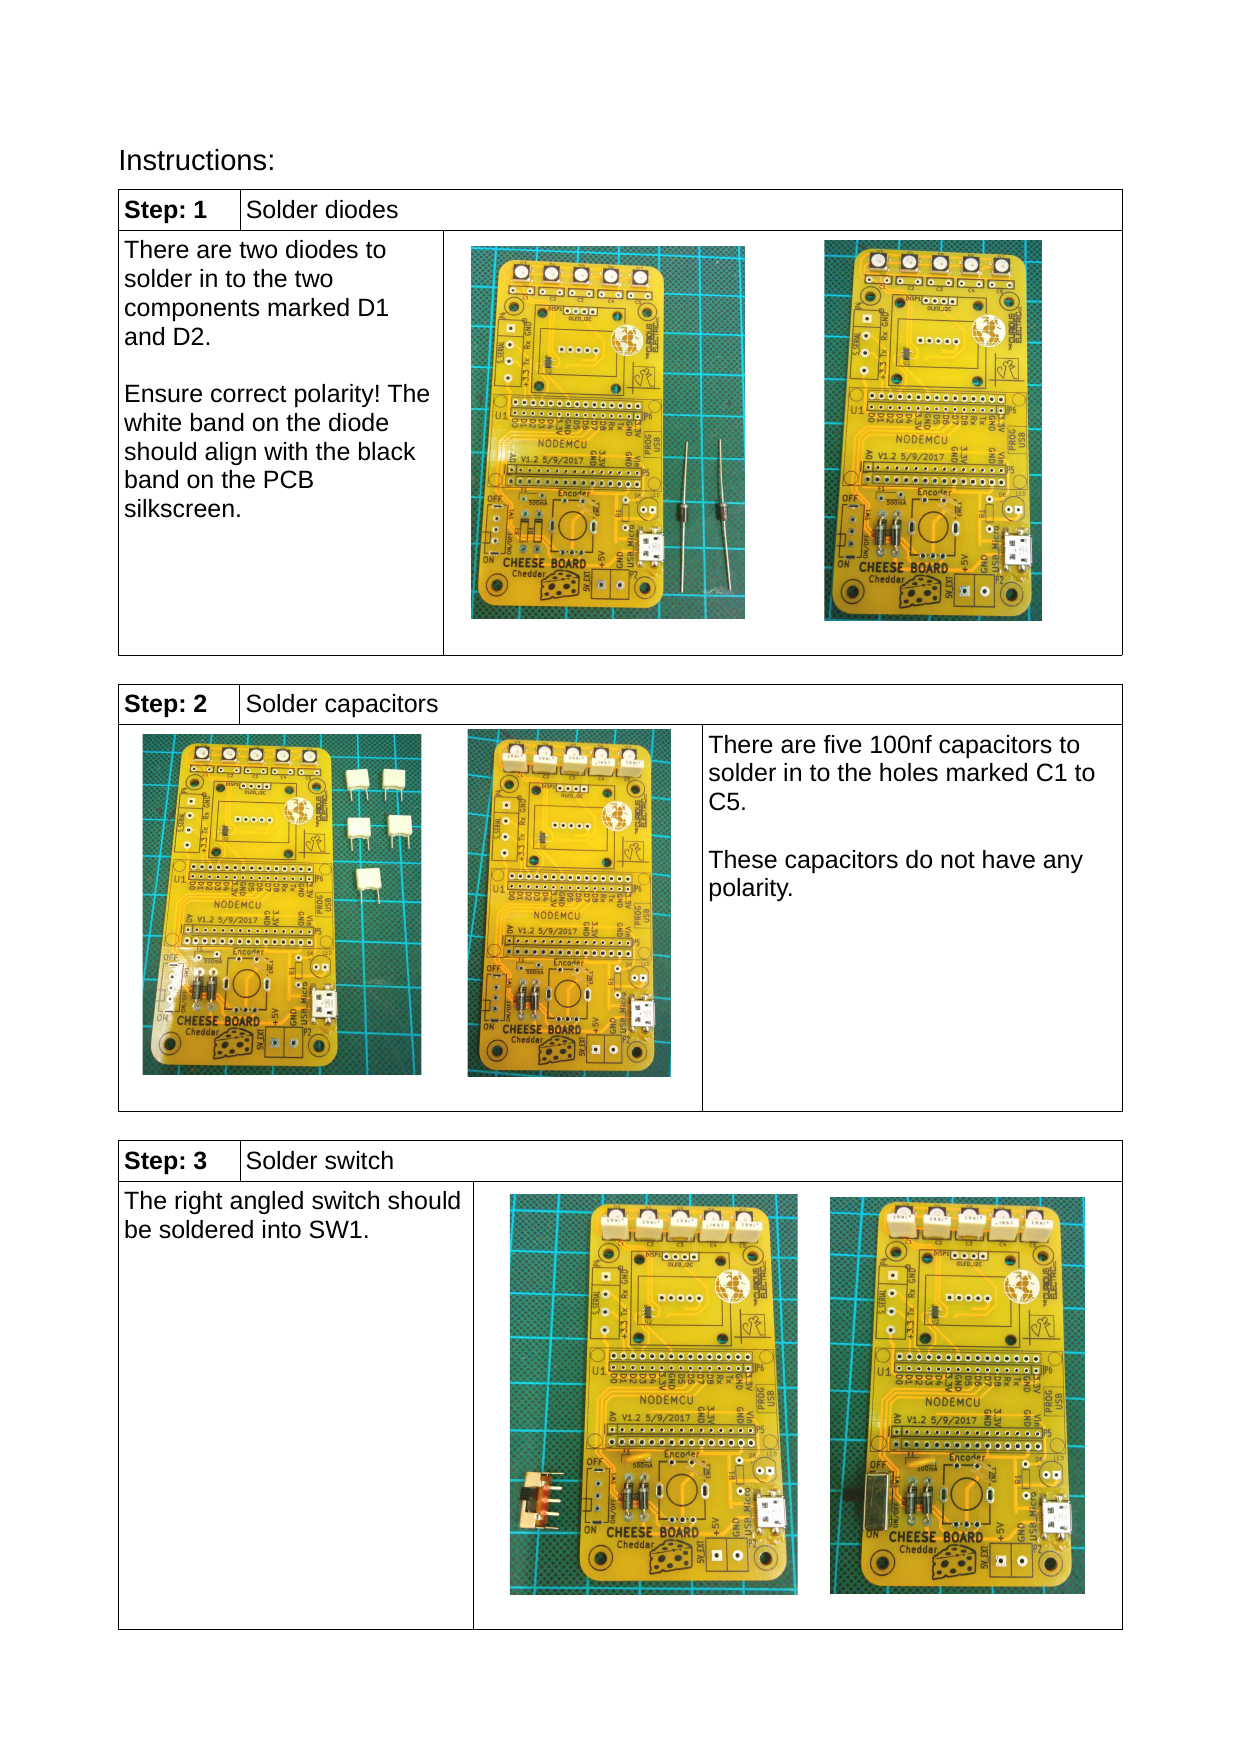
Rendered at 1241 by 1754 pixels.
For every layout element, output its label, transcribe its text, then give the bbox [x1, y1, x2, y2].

table_header Solder diodes [241, 190, 1122, 229]
picture [467, 729, 671, 1077]
picture [824, 240, 1042, 621]
table_header Solder switch [241, 1141, 1122, 1181]
subtitle Instructions: [118, 143, 1122, 177]
table_cell [444, 231, 1122, 655]
picture [471, 246, 745, 619]
table_cell [474, 1182, 1122, 1629]
table_cell There are two diodes to solder in to the two components marked D1 and D2. Ensure correct polarity! The white band on the diode should align with the black band on the PCB silkscreen. [119, 231, 443, 655]
table_cell The right angled switch should be soldered into SW1. [119, 1182, 473, 1629]
table_header Solder capacitors [240, 685, 1122, 724]
table_header Step: 1 [119, 190, 240, 229]
picture [830, 1197, 1085, 1594]
table_cell [119, 725, 702, 1111]
picture [509, 1194, 798, 1595]
picture [142, 734, 422, 1075]
table_cell There are five 100nf capacitors to solder in to the holes marked C1 to C5. These capacitors do not have any polarity. [703, 725, 1122, 1111]
table_header Step: 3 [119, 1141, 240, 1181]
table_header Step: 2 [119, 685, 239, 724]
